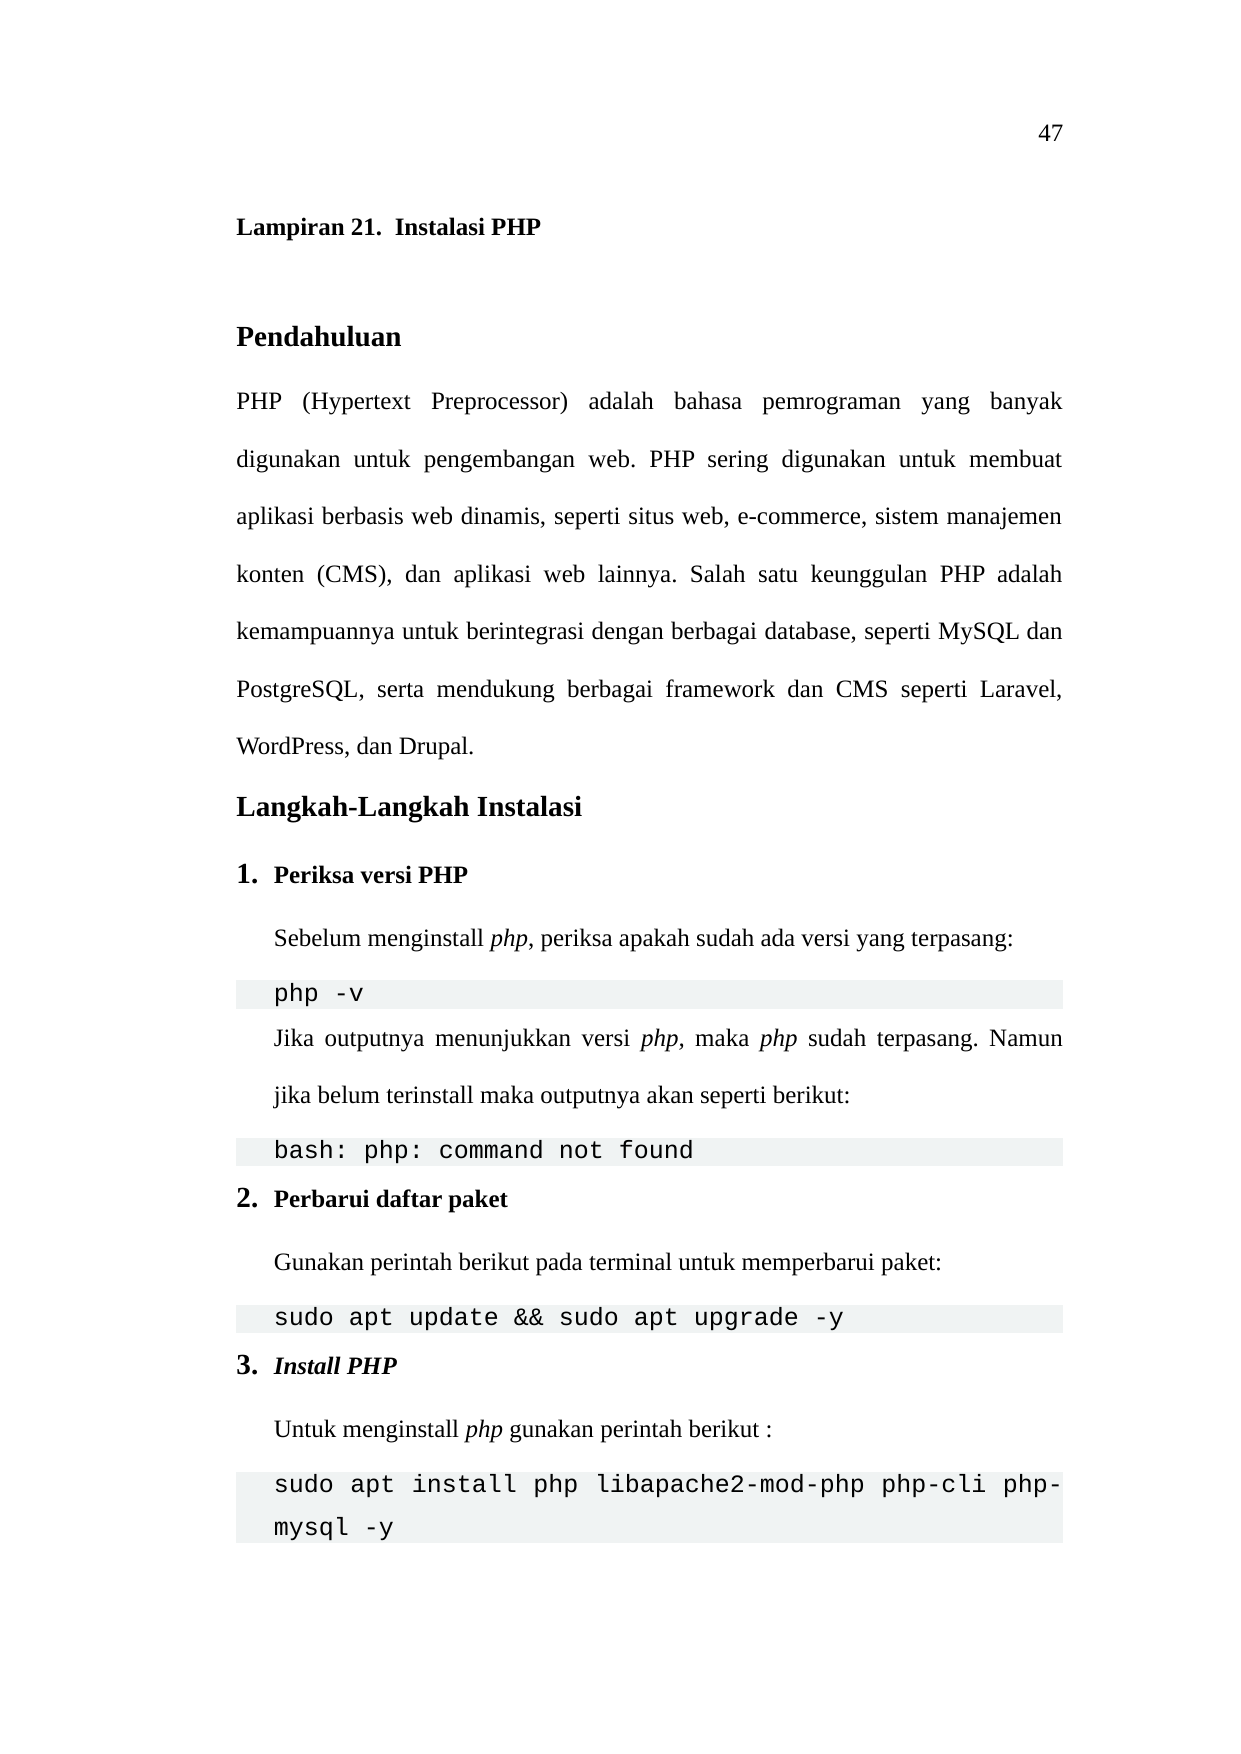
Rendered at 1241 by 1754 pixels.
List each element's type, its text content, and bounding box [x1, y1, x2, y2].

list Sebelum menginstall php, periksa apakah sudah ada versi yang terpasang: [236, 923, 1063, 952]
list Install PHP [236, 1347, 1063, 1381]
list php -v [236, 980, 1063, 1009]
list bash: php: command not found [236, 1138, 1063, 1166]
list Perbarui daftar paket [236, 1180, 1063, 1214]
list Untuk menginstall php gunakan perintah berikut : [236, 1414, 1063, 1443]
text PHP (Hypertext Preprocessor) adalah bahasa pemrograman yang banyak digunakan untuk pengembangan web. PHP sering digunakan untuk membuat aplikasi berbasis web dinamis, seperti situs web, e-commerce, sistem manajemen konten (CMS), dan aplikasi web lainnya. Salah satu keunggulan PHP adalah kemampuannya untuk berintegrasi dengan berbagai database, seperti MySQL dan PostgreSQL, serta mendukung berbagai framework dan CMS seperti Laravel, WordPress, dan Drupal. [236, 386, 1063, 760]
list Jika outputnya menunjukkan versi php, maka php sudah terpasang. Namun jika belum terinstall maka outputnya akan seperti berikut: [236, 1023, 1063, 1109]
list sudo apt update && sudo apt upgrade -y [236, 1305, 1063, 1333]
subtitle Instalasi PHP [236, 212, 1063, 241]
list Periksa versi PHP [236, 856, 1063, 889]
text Pendahuluan [236, 319, 1063, 353]
list sudo apt install php libapache2-mod-php php-cli php-mysql -y [236, 1472, 1063, 1543]
list Gunakan perintah berikut pada terminal untuk memperbarui paket: [236, 1247, 1063, 1276]
text Langkah-Langkah Instalasi [236, 789, 1063, 822]
